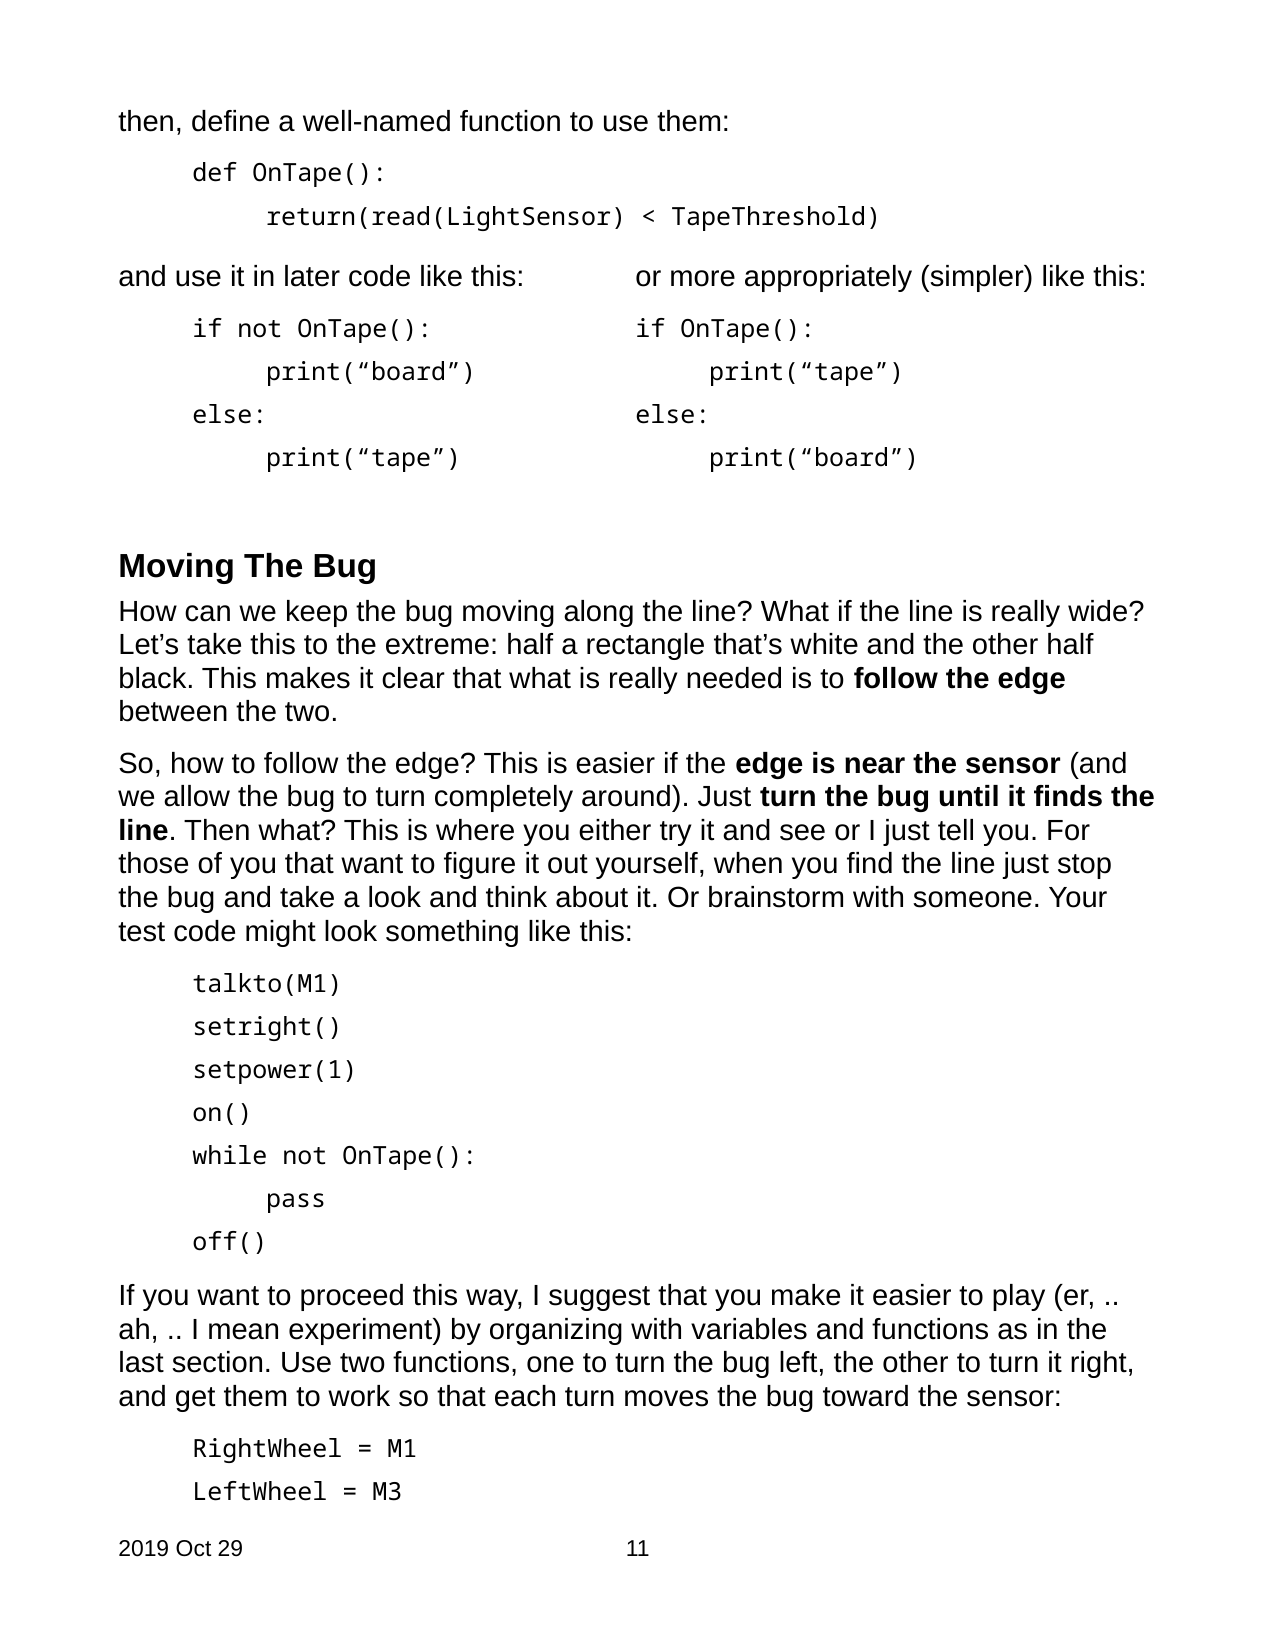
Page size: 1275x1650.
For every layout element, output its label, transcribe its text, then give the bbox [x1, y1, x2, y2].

text If you want to proceed this way, I suggest that you make it easier to play (er, .. ah, .. I mean experiment) by organizing with variables and functions as in the last section. Use two functions, one to turn the bug left, the other to turn it right, and get them to work so that each turn moves the bug toward the sensor: [118, 1278, 1157, 1412]
text print(“tape”) print(“board”) [192, 440, 1157, 474]
text RightWheel = M1 [192, 1431, 1157, 1464]
text print(“board”) print(“tape”) [192, 354, 1157, 388]
text So, how to follow the edge? This is easier if the edge is near the sensor (and we allow the bug to turn completely around). Just turn the bug until it finds the line. Then what? This is where you either try it and see or I just tell you. For those of you that want to figure it out yourself, when you find the line just stop the bug and take a look and think about it. Or brainstorm with someone. Your test code might look something like this: [118, 746, 1157, 947]
text if not OnTape(): if OnTape(): [192, 311, 1157, 345]
text setpower(1) [192, 1051, 1157, 1085]
subtitle Moving The Bug [118, 546, 1157, 585]
text then, define a well-named function to use them: [118, 103, 1157, 137]
text while not OnTape(): [192, 1137, 1157, 1171]
text and use it in later code like this: or more appropriately (simpler) like this: [118, 259, 1157, 293]
text talkto(M1) [192, 965, 1157, 999]
text pass [192, 1180, 1157, 1214]
text else: else: [192, 397, 1157, 431]
text LeftWheel = M3 [192, 1473, 1157, 1508]
text How can we keep the bug moving along the line? What if the line is really wide? Let’s take this to the extreme: half a rectangle that’s white and the other half black. This makes it clear that what is really needed is to follow the edge between the two. [118, 594, 1157, 728]
text def OnTape(): [192, 155, 1157, 189]
text off() [192, 1223, 1157, 1257]
text setright() [192, 1008, 1157, 1042]
text return(read(LightSensor) < TapeThreshold) [192, 198, 1157, 232]
text on() [192, 1094, 1157, 1128]
